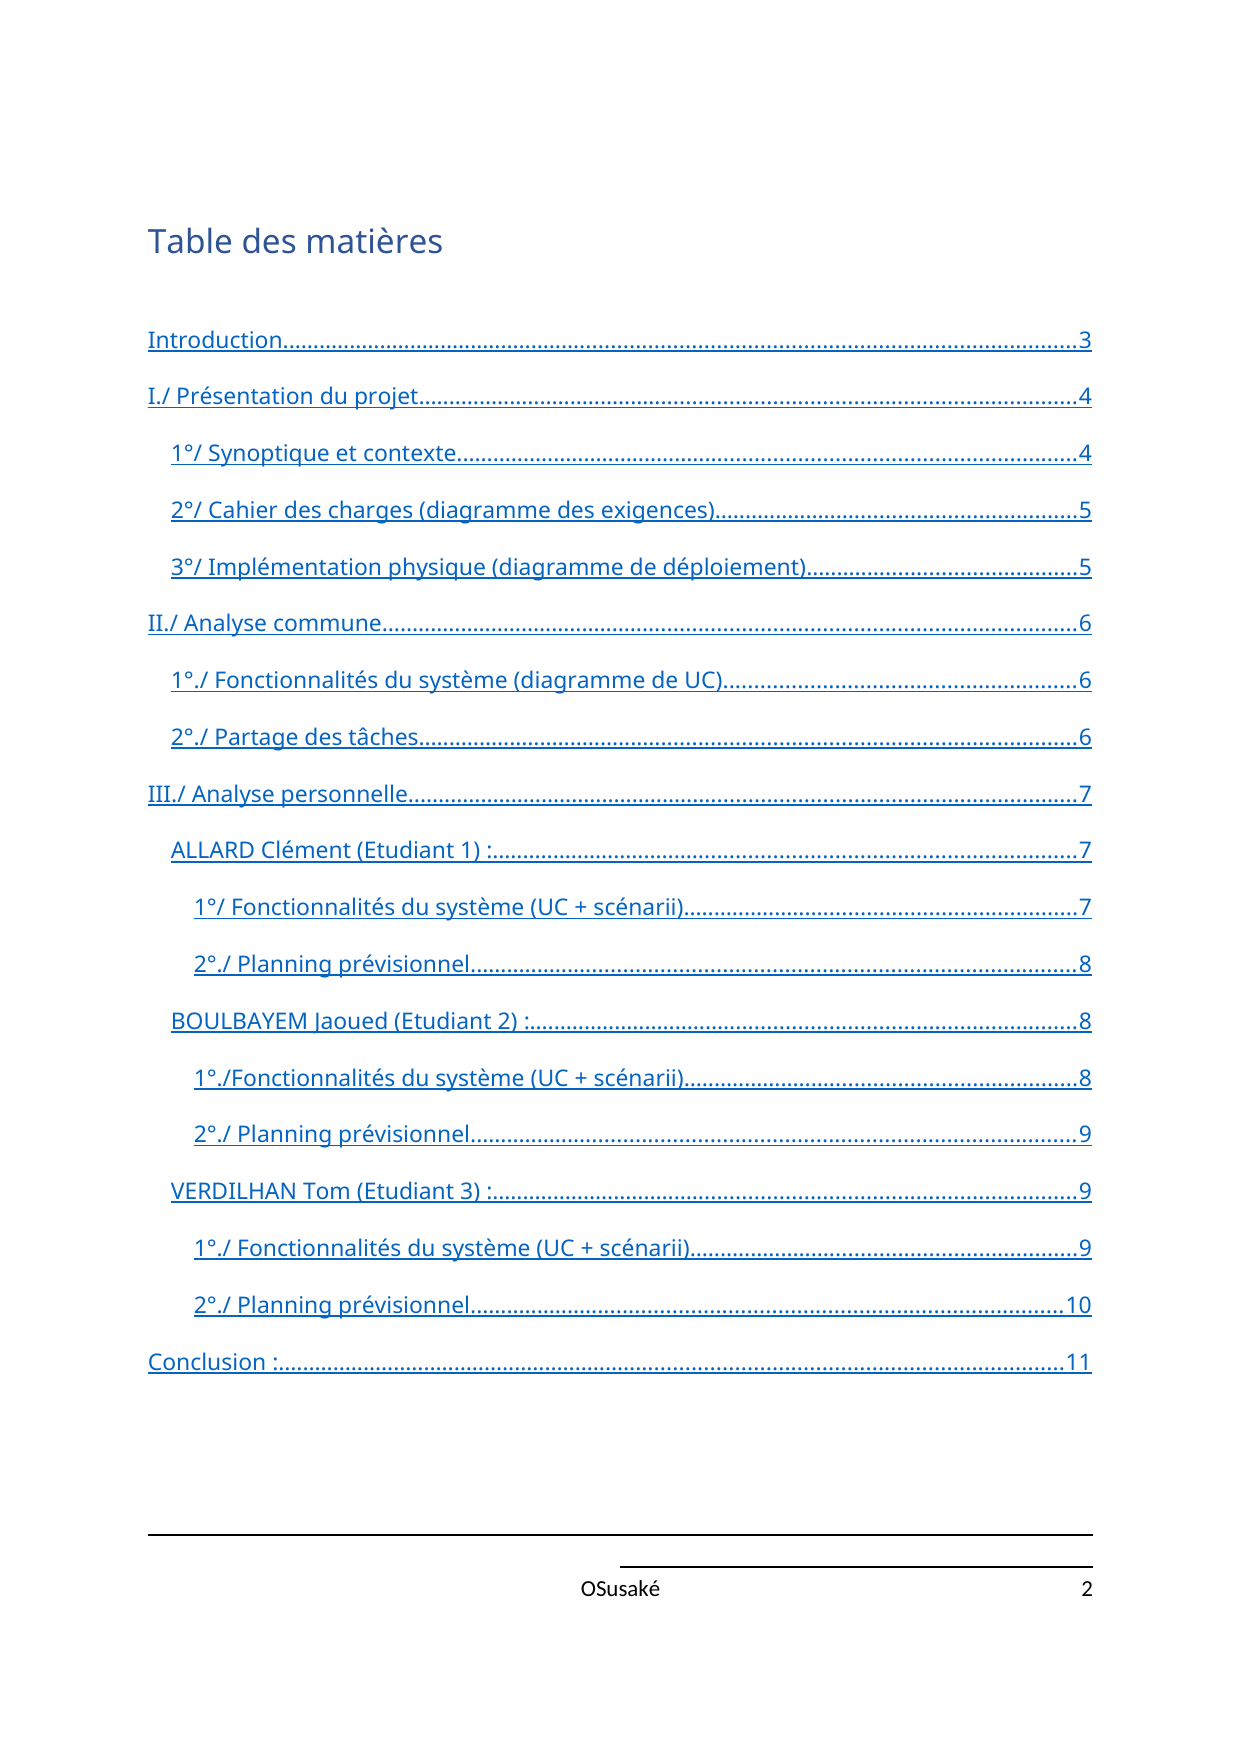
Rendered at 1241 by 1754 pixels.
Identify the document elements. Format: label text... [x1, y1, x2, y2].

text III./ Analyse personnelle 7 [148, 778, 1093, 809]
text Conclusion : 11 [148, 1345, 1093, 1377]
text II./ Analyse commune 6 [148, 607, 1093, 639]
text 3°/ Implémentation physique (diagramme de déploiement) 5 [171, 551, 1093, 582]
text 1°./ Fonctionnalités du système (diagramme de UC) 6 [171, 664, 1093, 695]
text 1°./Fonctionnalités du système (UC + scénarii) 8 [193, 1062, 1093, 1093]
text I./ Présentation du projet 4 [148, 380, 1093, 412]
text 2°./ Planning prévisionnel 9 [193, 1118, 1093, 1149]
text 2°./ Planning prévisionnel 10 [193, 1289, 1093, 1320]
text Table des matières [148, 218, 1093, 264]
text 1°./ Fonctionnalités du système (UC + scénarii) 9 [193, 1232, 1093, 1263]
text 1°/ Synoptique et contexte 4 [171, 437, 1093, 468]
text 2°/ Cahier des charges (diagramme des exigences) 5 [171, 494, 1093, 525]
text 1°/ Fonctionnalités du système (UC + scénarii) 7 [193, 891, 1093, 922]
text 2°./ Planning prévisionnel 8 [193, 948, 1093, 979]
text BOULBAYEM Jaoued (Etudiant 2) : 8 [171, 1005, 1093, 1036]
text 2°./ Partage des tâches 6 [171, 721, 1093, 752]
text VERDILHAN Tom (Etudiant 3) : 9 [171, 1175, 1093, 1206]
text Introduction 3 [148, 323, 1093, 355]
text ALLARD Clément (Etudiant 1) : 7 [171, 834, 1093, 866]
